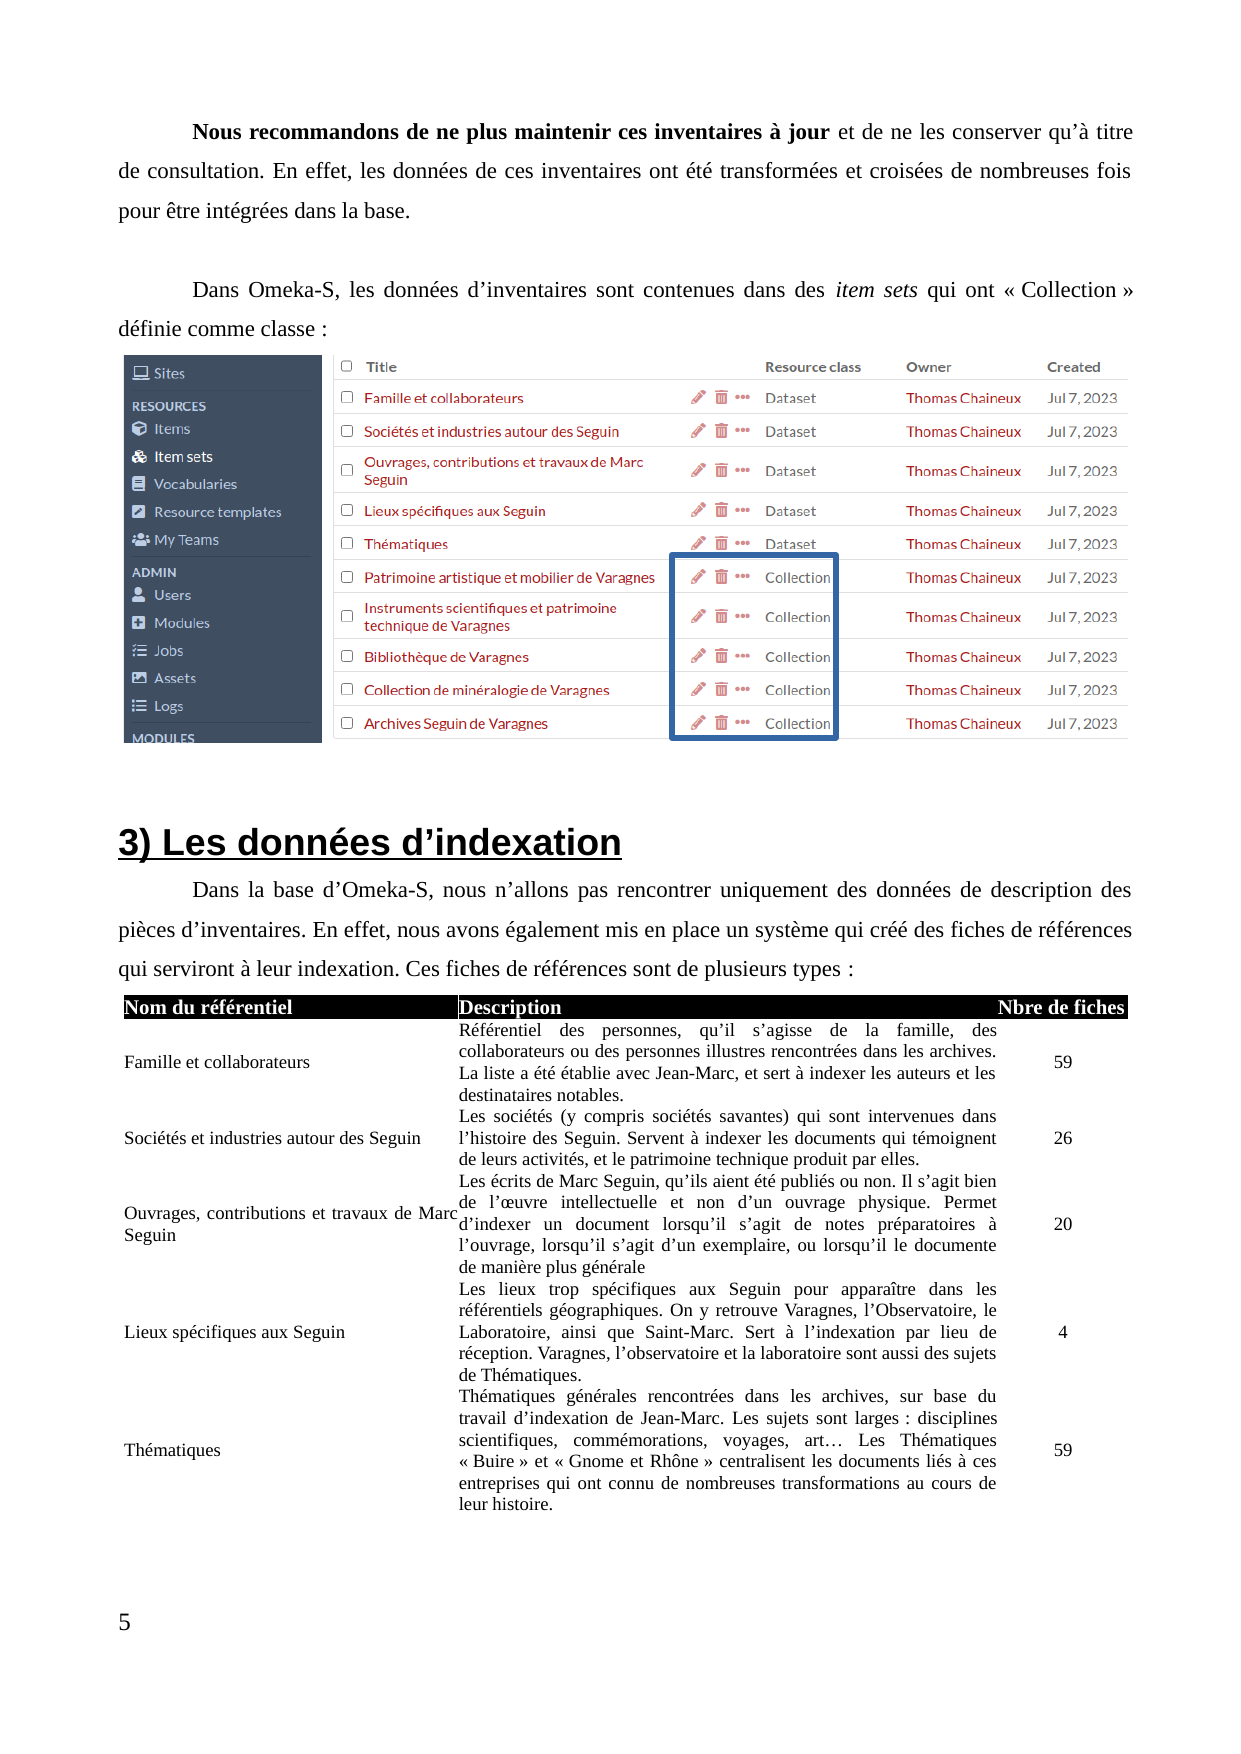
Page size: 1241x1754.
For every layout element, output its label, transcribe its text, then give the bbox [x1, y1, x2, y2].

table_cell 4 [998, 1278, 1128, 1385]
table_cell Sociétés et industries autour des Seguin [124, 1105, 458, 1170]
table_cell Ouvrages, contributions et travaux de Marc Seguin [124, 1170, 458, 1277]
table_cell Thématiques générales rencontrées dans les archives, sur base du travail d’indexation de Jean-Marc. Les sujets sont larges : disciplines scientifiques, commémorations, voyages, art… Les Thématiques « Buire » et « Gnome et Rhône » centralisent les documents liés à ces entreprises qui ont connu de nombreuses transformations au cours de leur histoire. [459, 1385, 998, 1515]
picture [123, 355, 1128, 743]
table_cell 26 [998, 1105, 1128, 1170]
table_cell Famille et collaborateurs [124, 1019, 458, 1105]
table_cell Les lieux trop spécifiques aux Seguin pour apparaître dans les référentiels géographiques. On y retrouve Varagnes, l’Observatoire, le Laboratoire, ainsi que Saint-Marc. Sert à l’indexation par lieu de réception. Varagnes, l’observatoire et la laboratoire sont aussi des sujets de Thématiques. [459, 1278, 998, 1385]
subtitle 3) Les données d’indexation [118, 821, 1134, 864]
table_header Nbre de fiches [998, 995, 1128, 1019]
table_cell Les écrits de Marc Seguin, qu’ils aient été publiés ou non. Il s’agit bien de l’œuvre intellectuelle et non d’un ouvrage physique. Permet d’indexer un document lorsqu’il s’agit de notes préparatoires à l’ouvrage, lorsqu’il s’agit d’un exemplaire, ou lorsqu’il le documente de manière plus générale [459, 1170, 998, 1277]
text Nous recommandons de ne plus maintenir ces inventaires à jour et de ne les conserver qu’à titre de consultation. En effet, les données de ces inventaires ont été transformées et croisées de nombreuses fois pour être intégrées dans la base. [118, 118, 1134, 223]
table_cell Lieux spécifiques aux Seguin [124, 1278, 458, 1385]
table_cell Référentiel des personnes, qu’il s’agisse de la famille, des collaborateurs ou des personnes illustres rencontrées dans les archives. La liste a été établie avec Jean-Marc, et sert à indexer les auteurs et les destinataires notables. [459, 1019, 998, 1105]
text Dans Omeka-S, les données d’inventaires sont contenues dans des item sets qui ont « Collection » définie comme classe : [118, 276, 1134, 342]
table_cell Thématiques [124, 1385, 458, 1515]
table_cell Les sociétés (y compris sociétés savantes) qui sont intervenues dans l’histoire des Seguin. Servent à indexer les documents qui témoignent de leurs activités, et le patrimoine technique produit par elles. [459, 1105, 998, 1170]
table_header Description [459, 995, 998, 1019]
table_header Nom du référentiel [124, 995, 458, 1019]
table_cell 59 [998, 1019, 1128, 1105]
table_cell 20 [998, 1170, 1128, 1277]
text Dans la base d’Omeka-S, nous n’allons pas rencontrer uniquement des données de description des pièces d’inventaires. En effet, nous avons également mis en place un système qui créé des fiches de références qui serviront à leur indexation. Ces fiches de références sont de plusieurs types : [118, 876, 1134, 982]
table_cell 59 [998, 1385, 1128, 1515]
